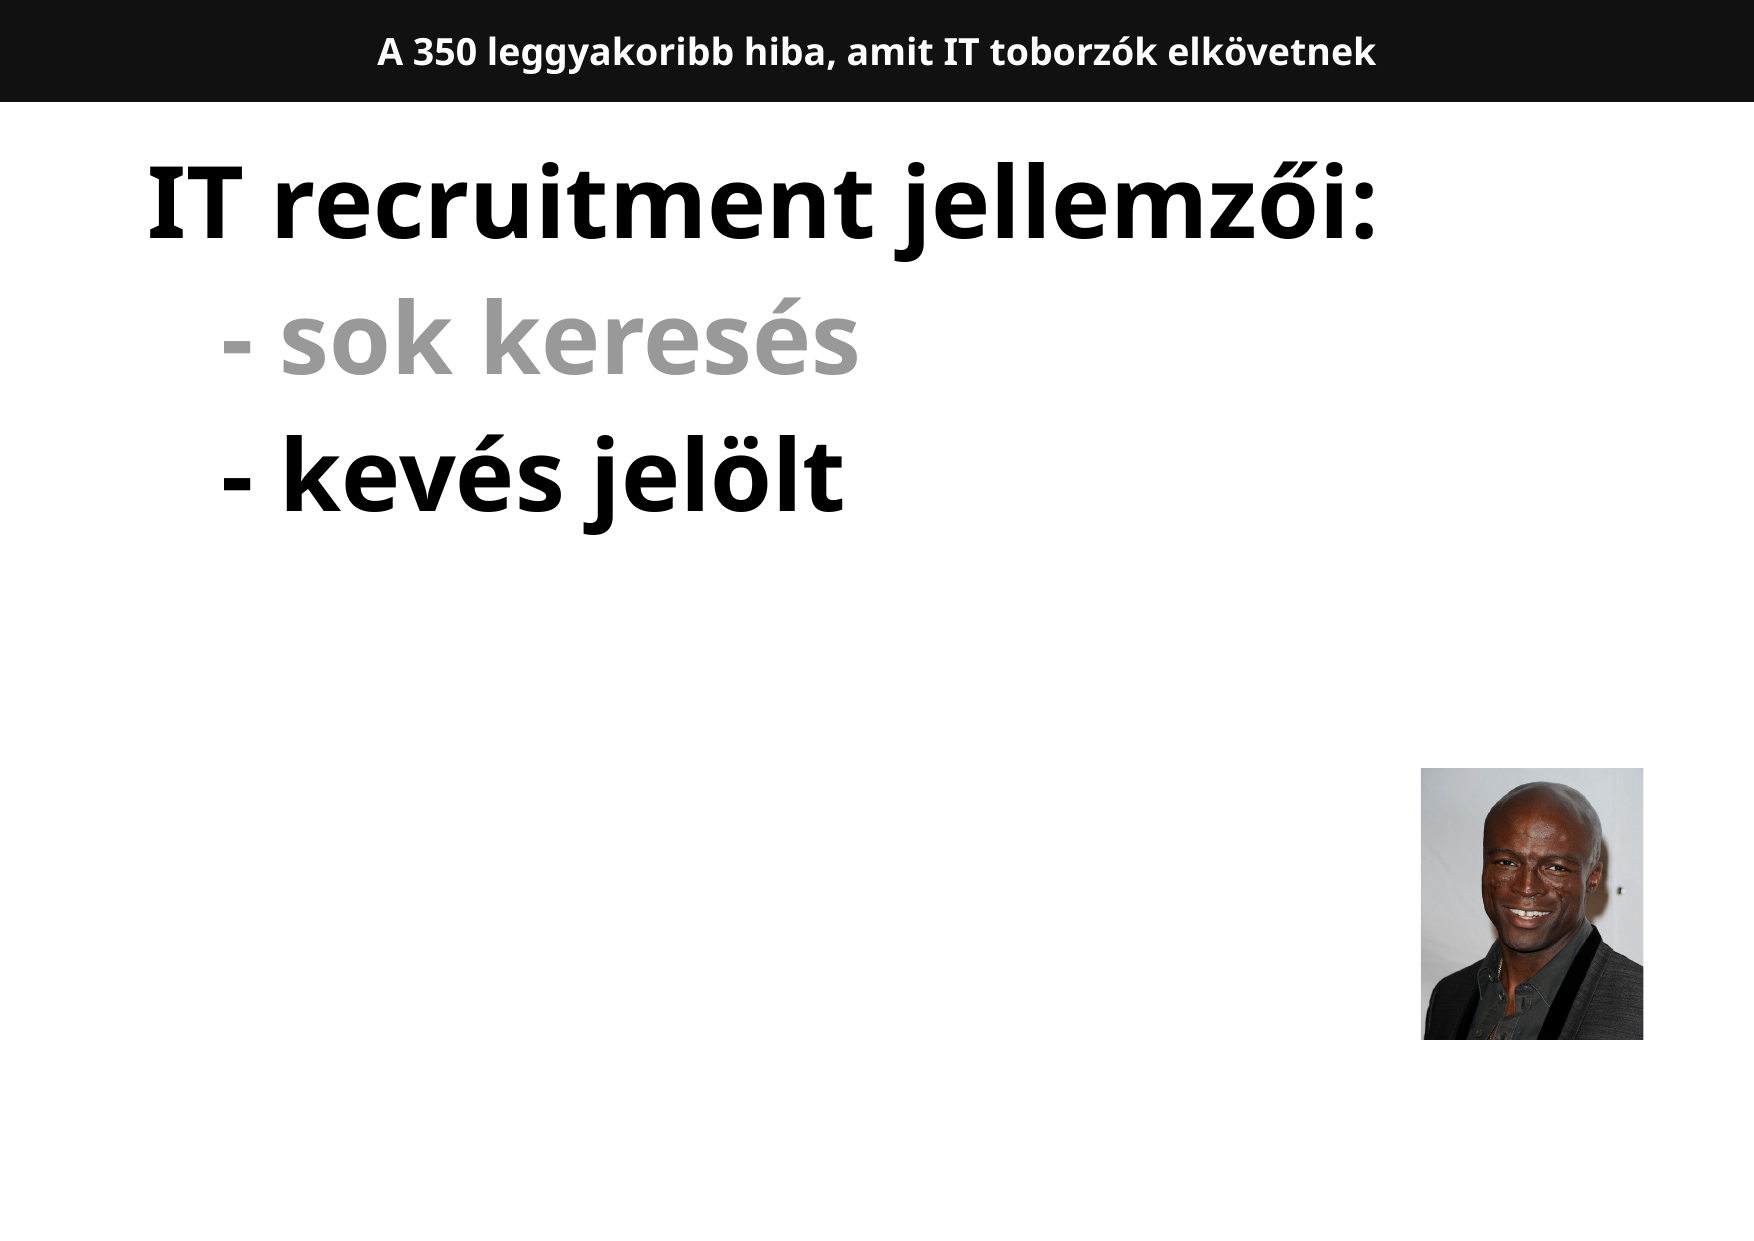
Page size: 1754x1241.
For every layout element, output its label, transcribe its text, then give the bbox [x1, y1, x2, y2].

text - kevés jelölt [0, 404, 1754, 540]
picture [1420, 768, 1644, 1040]
text - sok keresés [0, 268, 1754, 404]
text IT recruitment jellemzői: [0, 132, 1754, 268]
